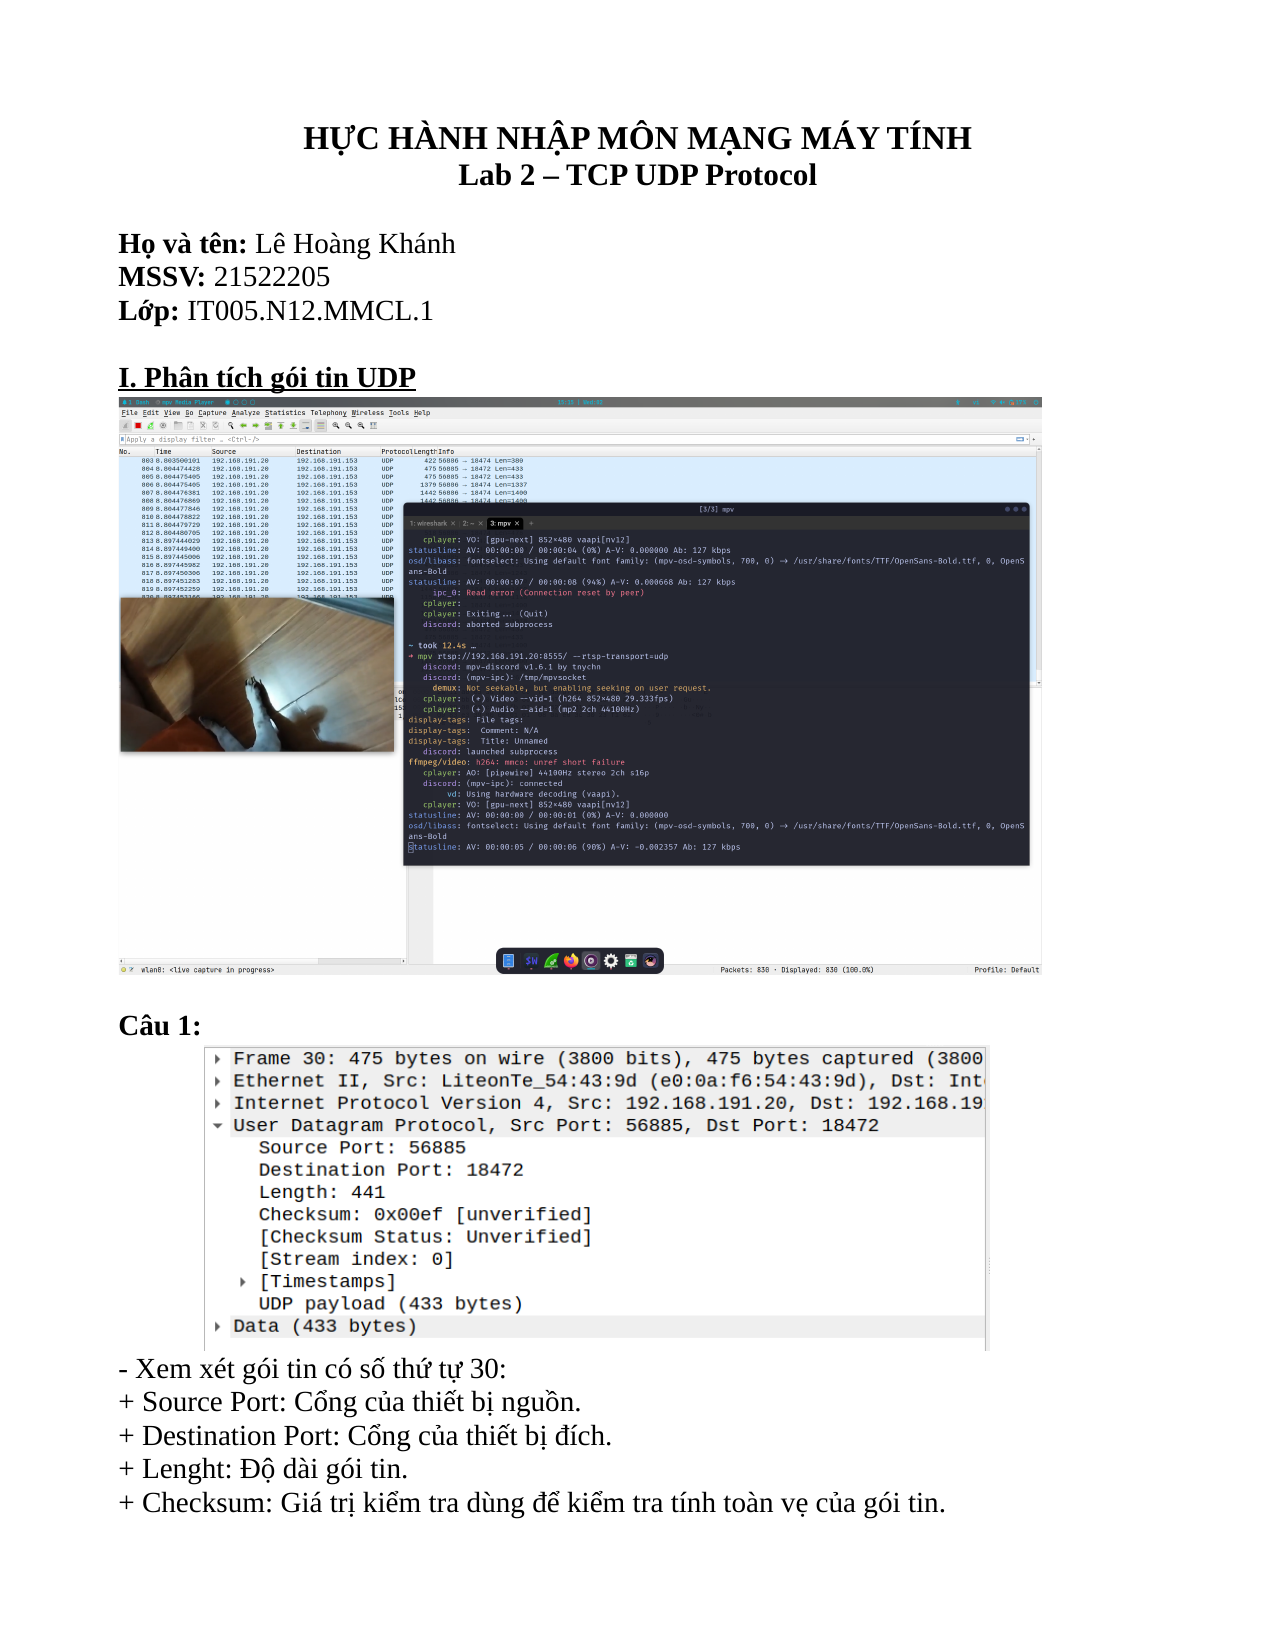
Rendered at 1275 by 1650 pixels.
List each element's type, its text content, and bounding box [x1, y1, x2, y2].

text Họ và tên: Lê Hoàng Khánh [118, 226, 1157, 259]
text - Xem xét gói tin có số thứ tự 30: [118, 1042, 1157, 1384]
text HỰC HÀNH NHẬP MÔN MẠNG MÁY TÍNH [118, 118, 1157, 156]
text + Lenght: Độ dài gói tin. [118, 1451, 1157, 1485]
text + Checksum: Giá trị kiểm tra dùng để kiểm tra tính toàn vẹ của gói tin. [118, 1485, 1157, 1518]
picture [204, 1045, 990, 1351]
text Câu 1: [118, 1008, 1157, 1042]
text MSSV: 21522205 [118, 259, 1157, 293]
text Lab 2 – TCP UDP Protocol [118, 156, 1157, 192]
text I. Phân tích gói tin UDP [118, 360, 1157, 394]
picture [118, 397, 1042, 975]
text Lớp: IT005.N12.MMCL.1 [118, 293, 1157, 327]
text + Source Port: Cổng của thiết bị nguồn. [118, 1384, 1157, 1418]
text + Destination Port: Cổng của thiết bị đích. [118, 1418, 1157, 1451]
